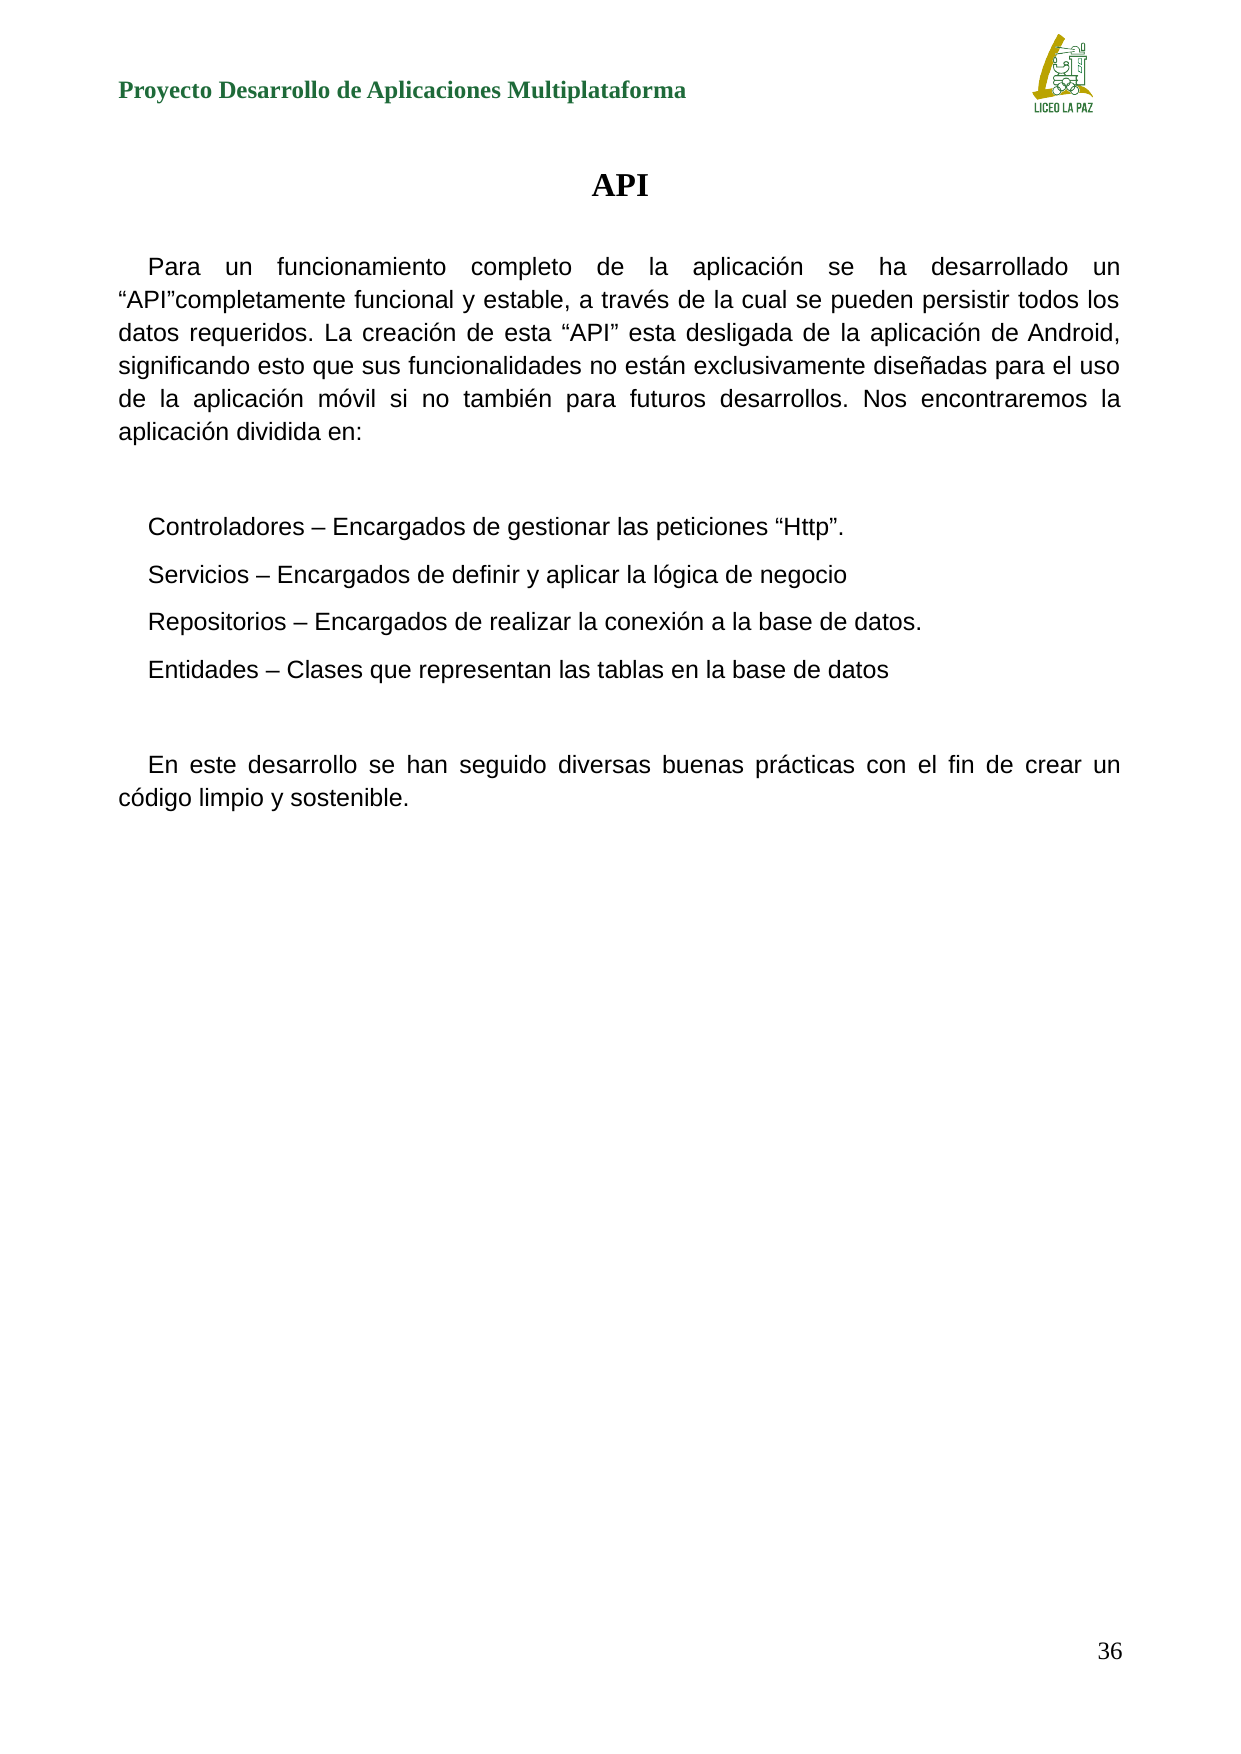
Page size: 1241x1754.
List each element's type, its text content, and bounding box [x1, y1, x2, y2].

text Entidades – Clases que representan las tablas en la base de datos [118, 655, 1122, 683]
text En este desarrollo se han seguido diversas buenas prácticas con el fin de crear un código limpio y sostenible. [118, 750, 1122, 812]
text Repositorios – Encargados de realizar la conexión a la base de datos. [118, 607, 1122, 636]
text Para un funcionamiento completo de la aplicación se ha desarrollado un “API”completamente funcional y estable, a través de la cual se pueden persistir todos los datos requeridos. La creación de esta “API” esta desligada de la aplicación de Android, significando esto que sus funcionalidades no están exclusivamente diseñadas para el uso de la aplicación móvil si no también para futuros desarrollos. Nos encontraremos la aplicación dividida en: [118, 252, 1122, 446]
picture [1025, 26, 1100, 121]
text Controladores – Encargados de gestionar las peticiones “Http”. [118, 512, 1122, 541]
text Servicios – Encargados de definir y aplicar la lógica de negocio [118, 559, 1122, 588]
subtitle API [118, 166, 1122, 204]
